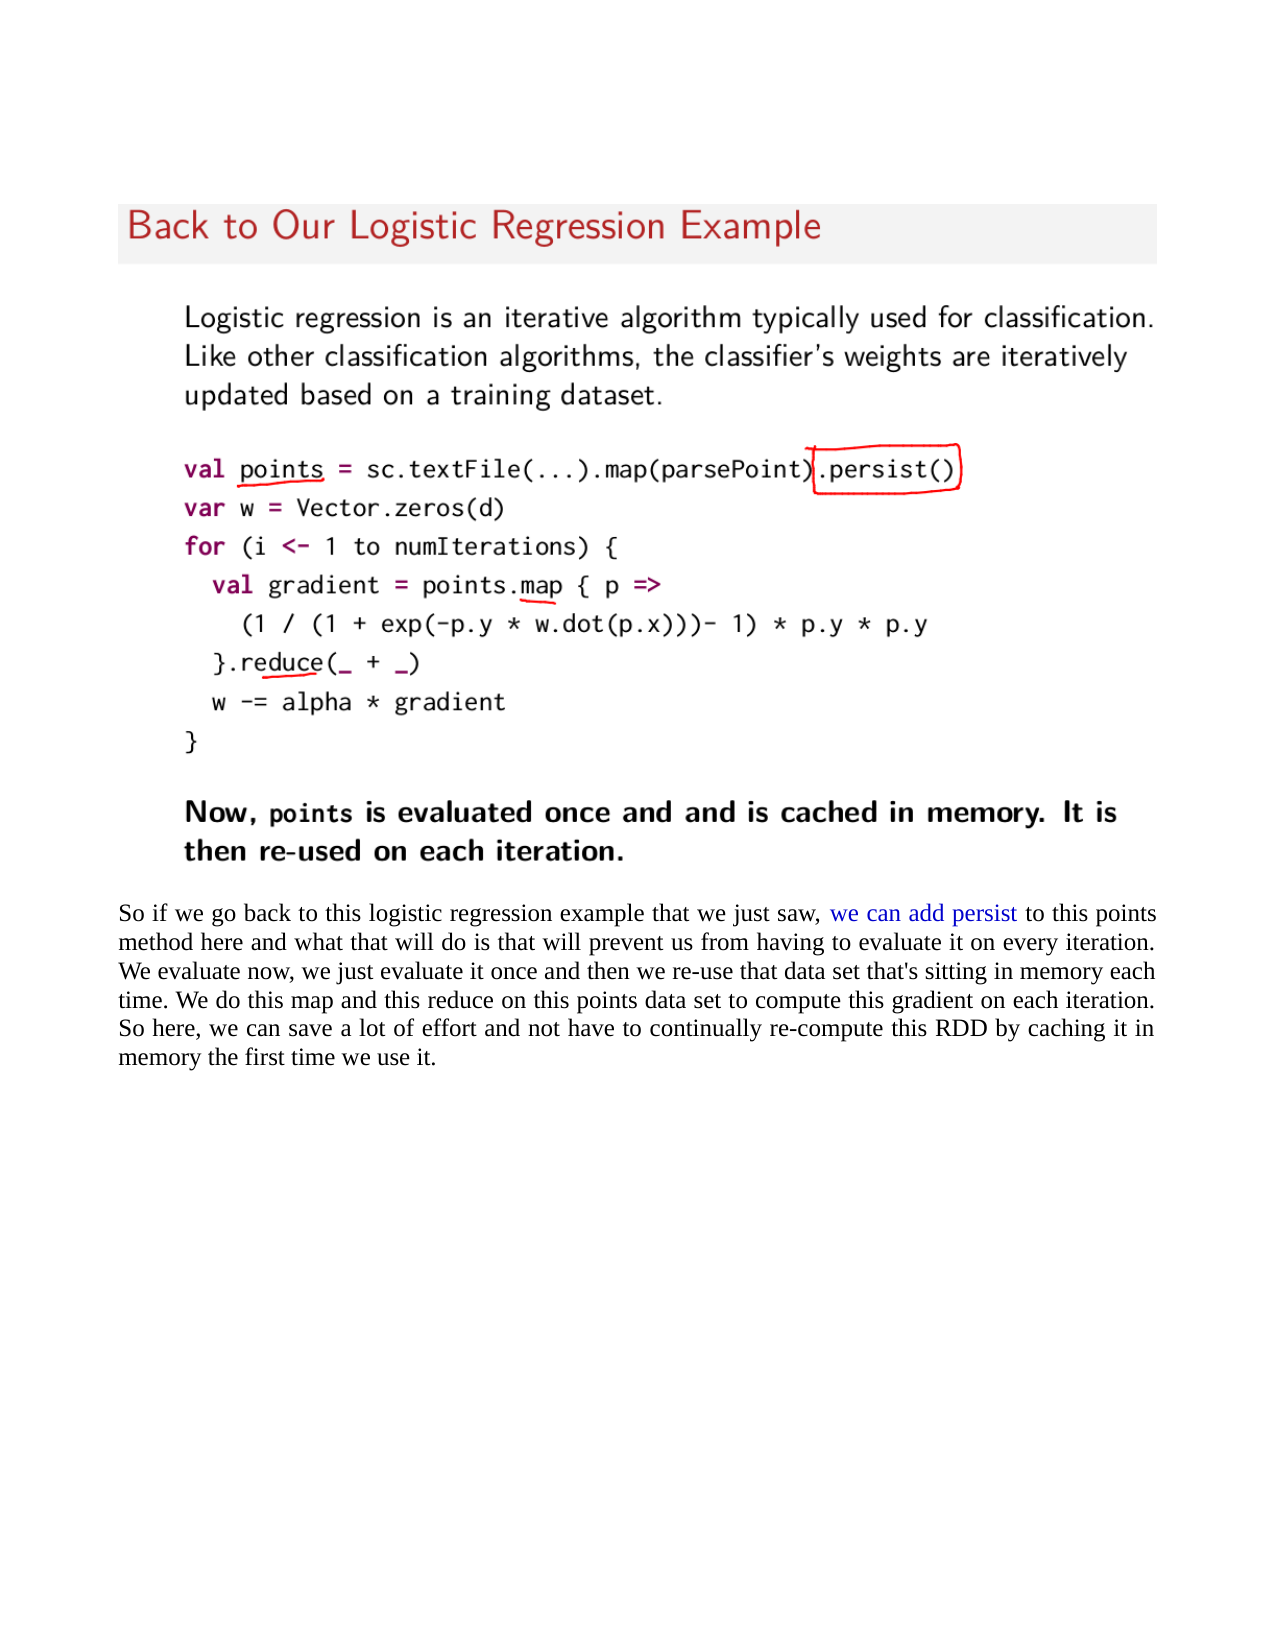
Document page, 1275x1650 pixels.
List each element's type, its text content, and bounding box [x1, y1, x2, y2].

text So if we go back to this logistic regression example that we just saw, we can add persist to this points method here and what that will do is that will prevent us from having to evaluate it on every iteration. We evaluate now, we just evaluate it once and then we re-use that data set that's sitting in memory each time. We do this map and this reduce on this points data set to compute this gradient on each iteration. So here, we can save a lot of effort and not have to continually re-compute this RDD by caching it in memory the first time we use it. [118, 898, 1157, 1071]
picture [118, 204, 1157, 870]
